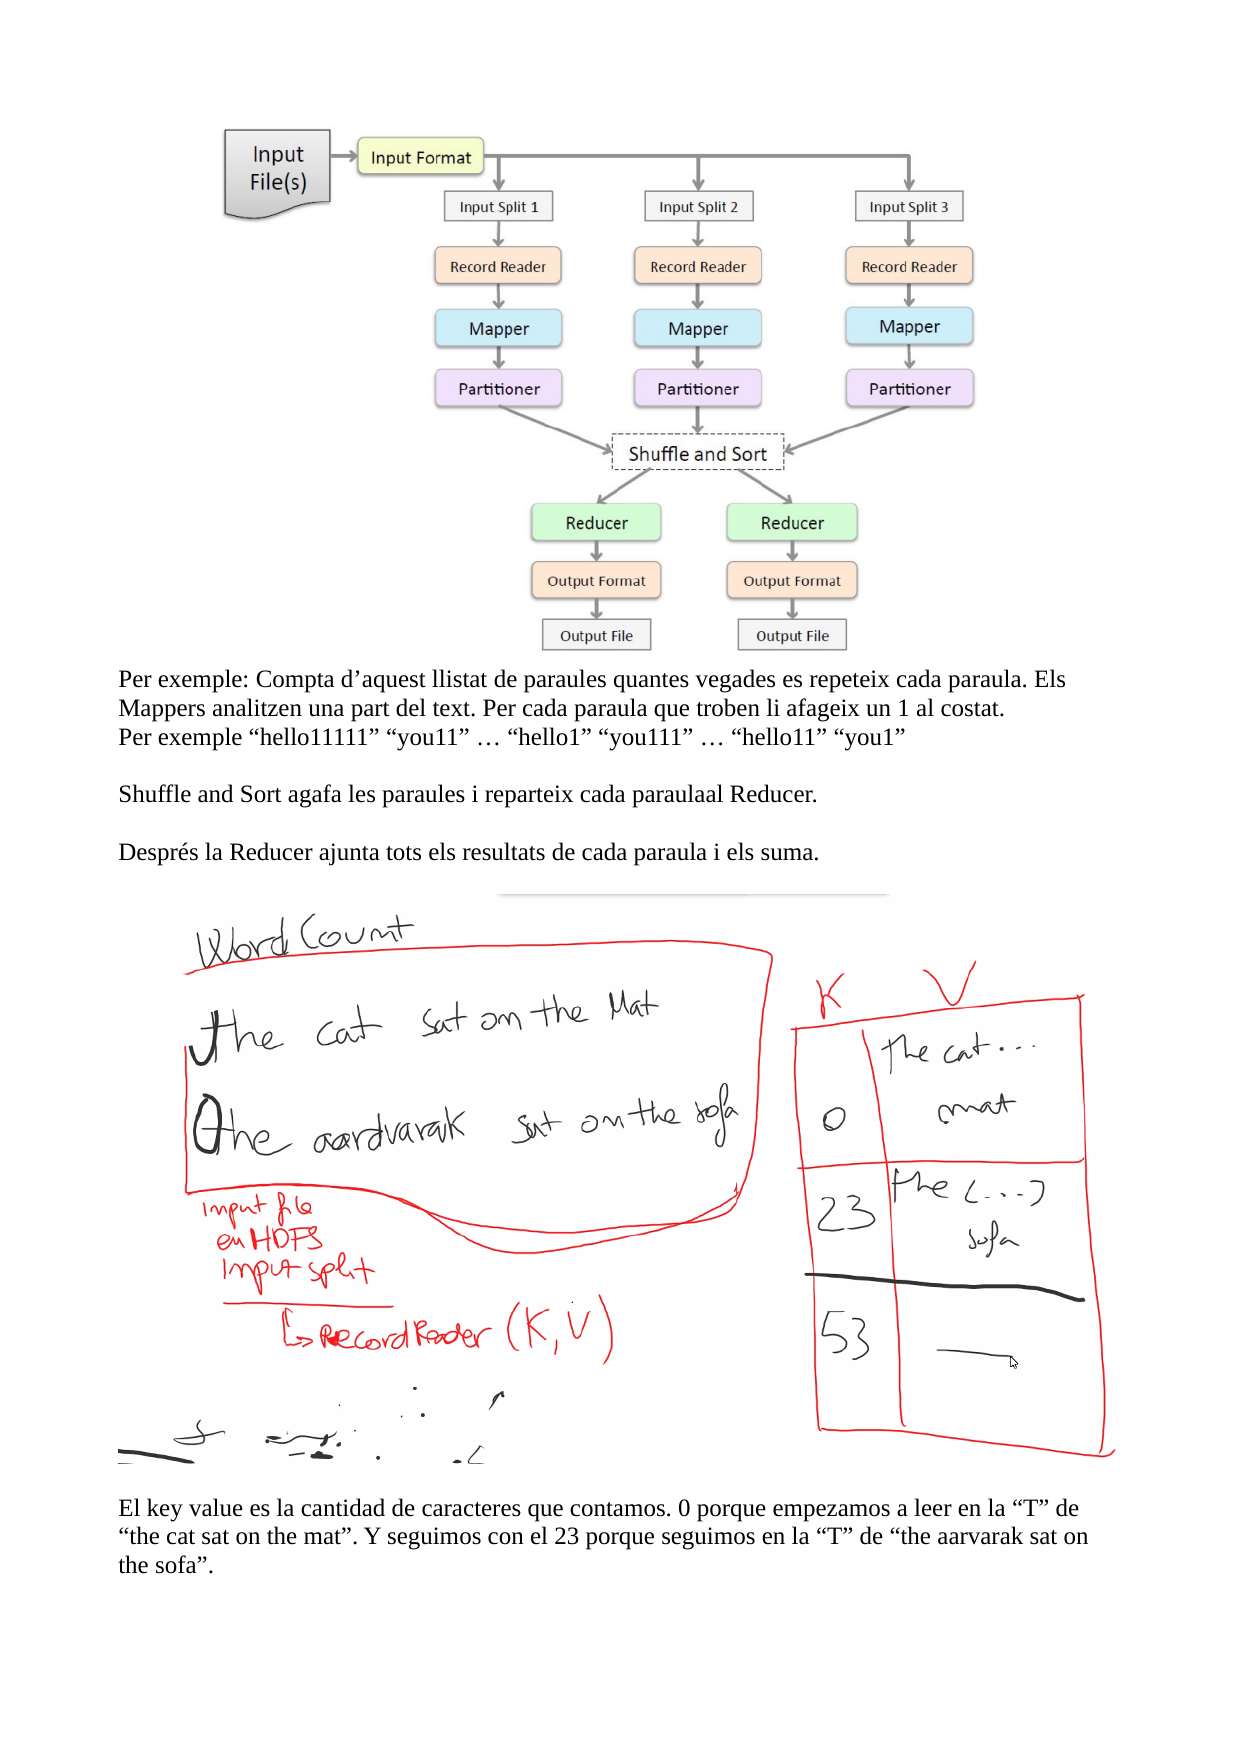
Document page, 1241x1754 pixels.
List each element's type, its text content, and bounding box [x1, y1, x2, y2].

text El key value es la cantidad de caracteres que contamos. 0 porque empezamos a leer en la “T” de “the cat sat on the mat”. Y seguimos con el 23 porque seguimos en la “T” de “the aarvarak sat on the sofa”. [118, 1493, 1122, 1579]
picture [118, 894, 1123, 1464]
text Per exemple “hello11111” “you11” … “hello1” “you111” … “hello11” “you1” [118, 722, 1122, 751]
picture [220, 126, 978, 654]
text Shuffle and Sort agafa les paraules i reparteix cada paraulaal Reducer. [118, 779, 1122, 808]
text Per exemple: Compta d’aquest llistat de paraules quantes vegades es repeteix cada paraula. Els Mappers analitzen una part del text. Per cada paraula que troben li afageix un 1 al costat. [118, 664, 1122, 722]
text Després la Reducer ajunta tots els resultats de cada paraula i els suma. [118, 837, 1122, 866]
